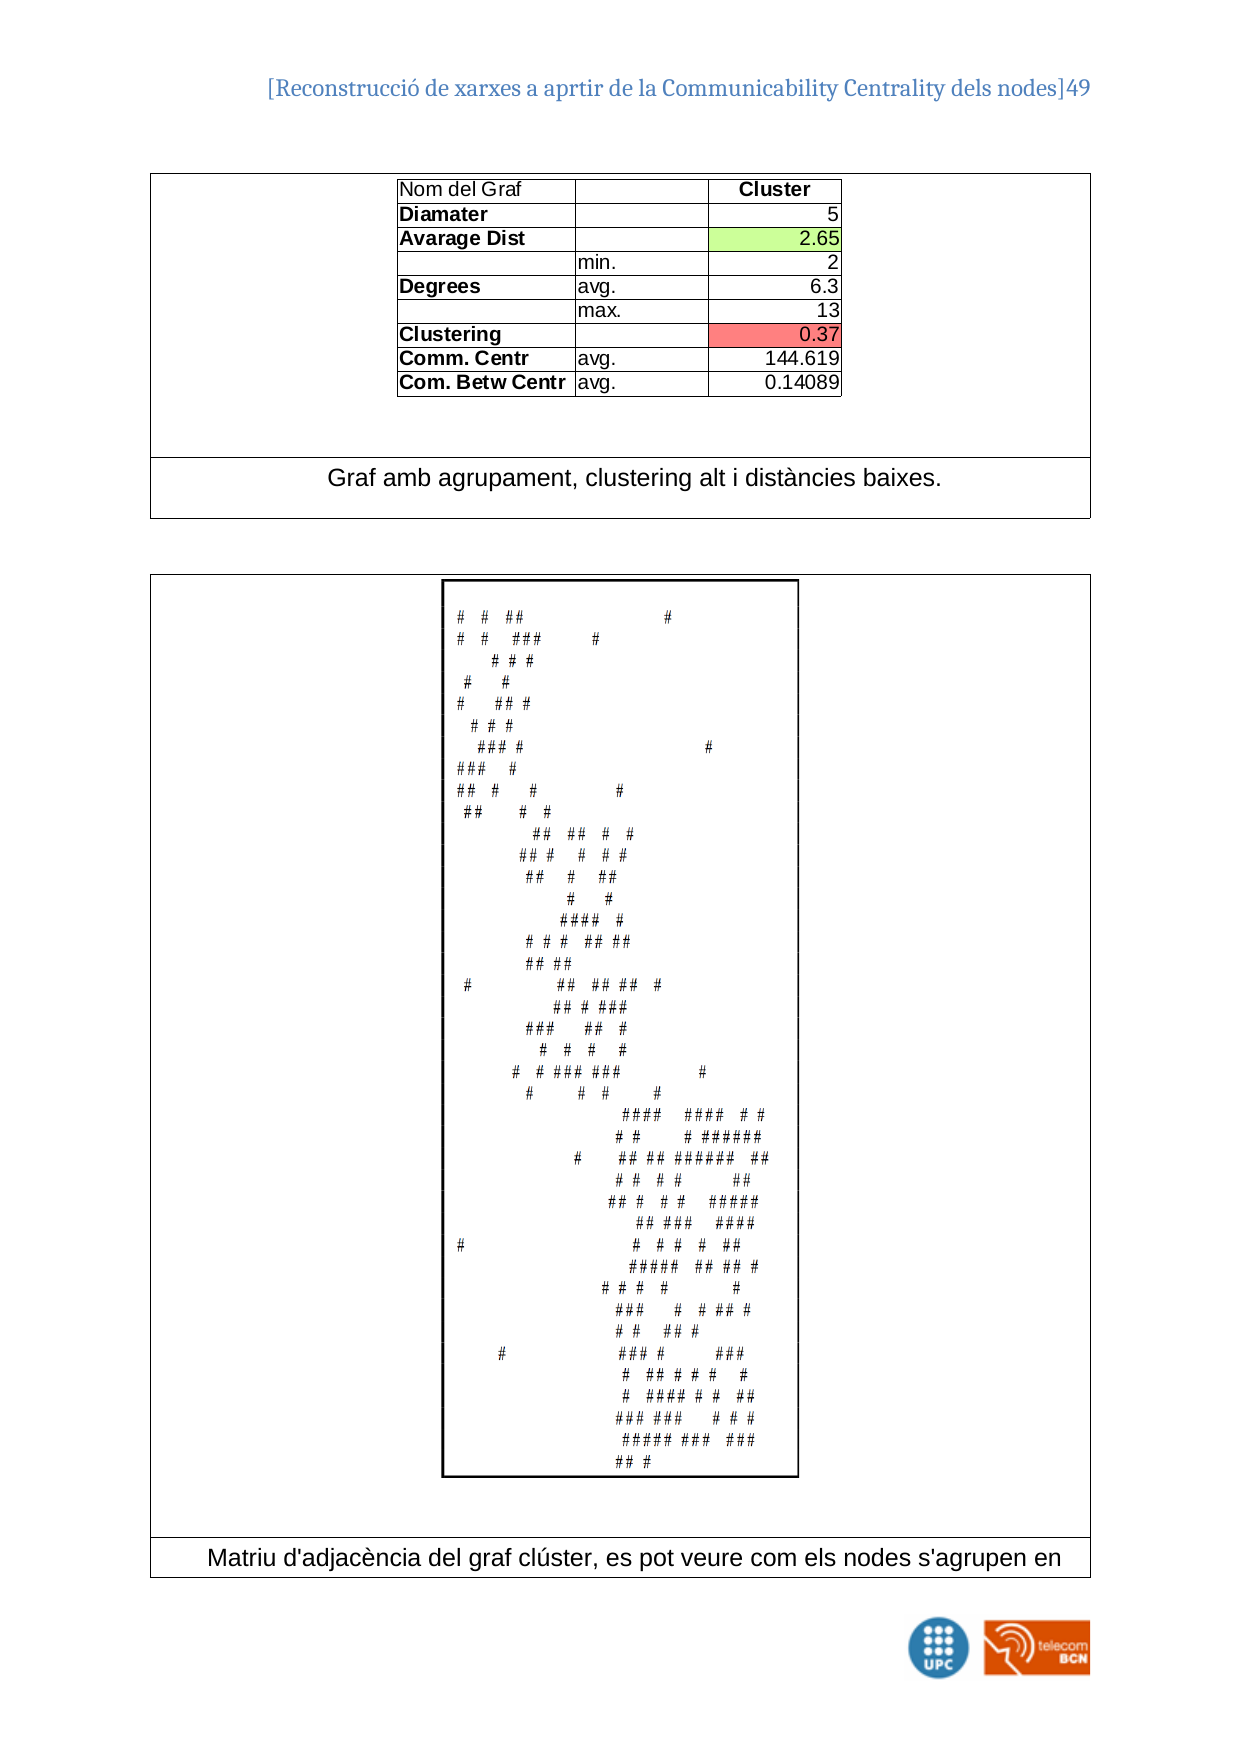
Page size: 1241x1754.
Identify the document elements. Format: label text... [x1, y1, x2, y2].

table_header [151, 575, 1090, 1477]
picture [904, 1614, 1091, 1681]
table_cell Graf amb agrupament, clustering alt i distàncies baixes. [151, 458, 1090, 518]
table_header [151, 1478, 1090, 1537]
picture [441, 579, 800, 1478]
table_header [151, 174, 1090, 457]
table_cell Matriu d'adjacència del graf clúster, es pot veure com els nodes s'agrupen en [151, 1538, 1090, 1577]
